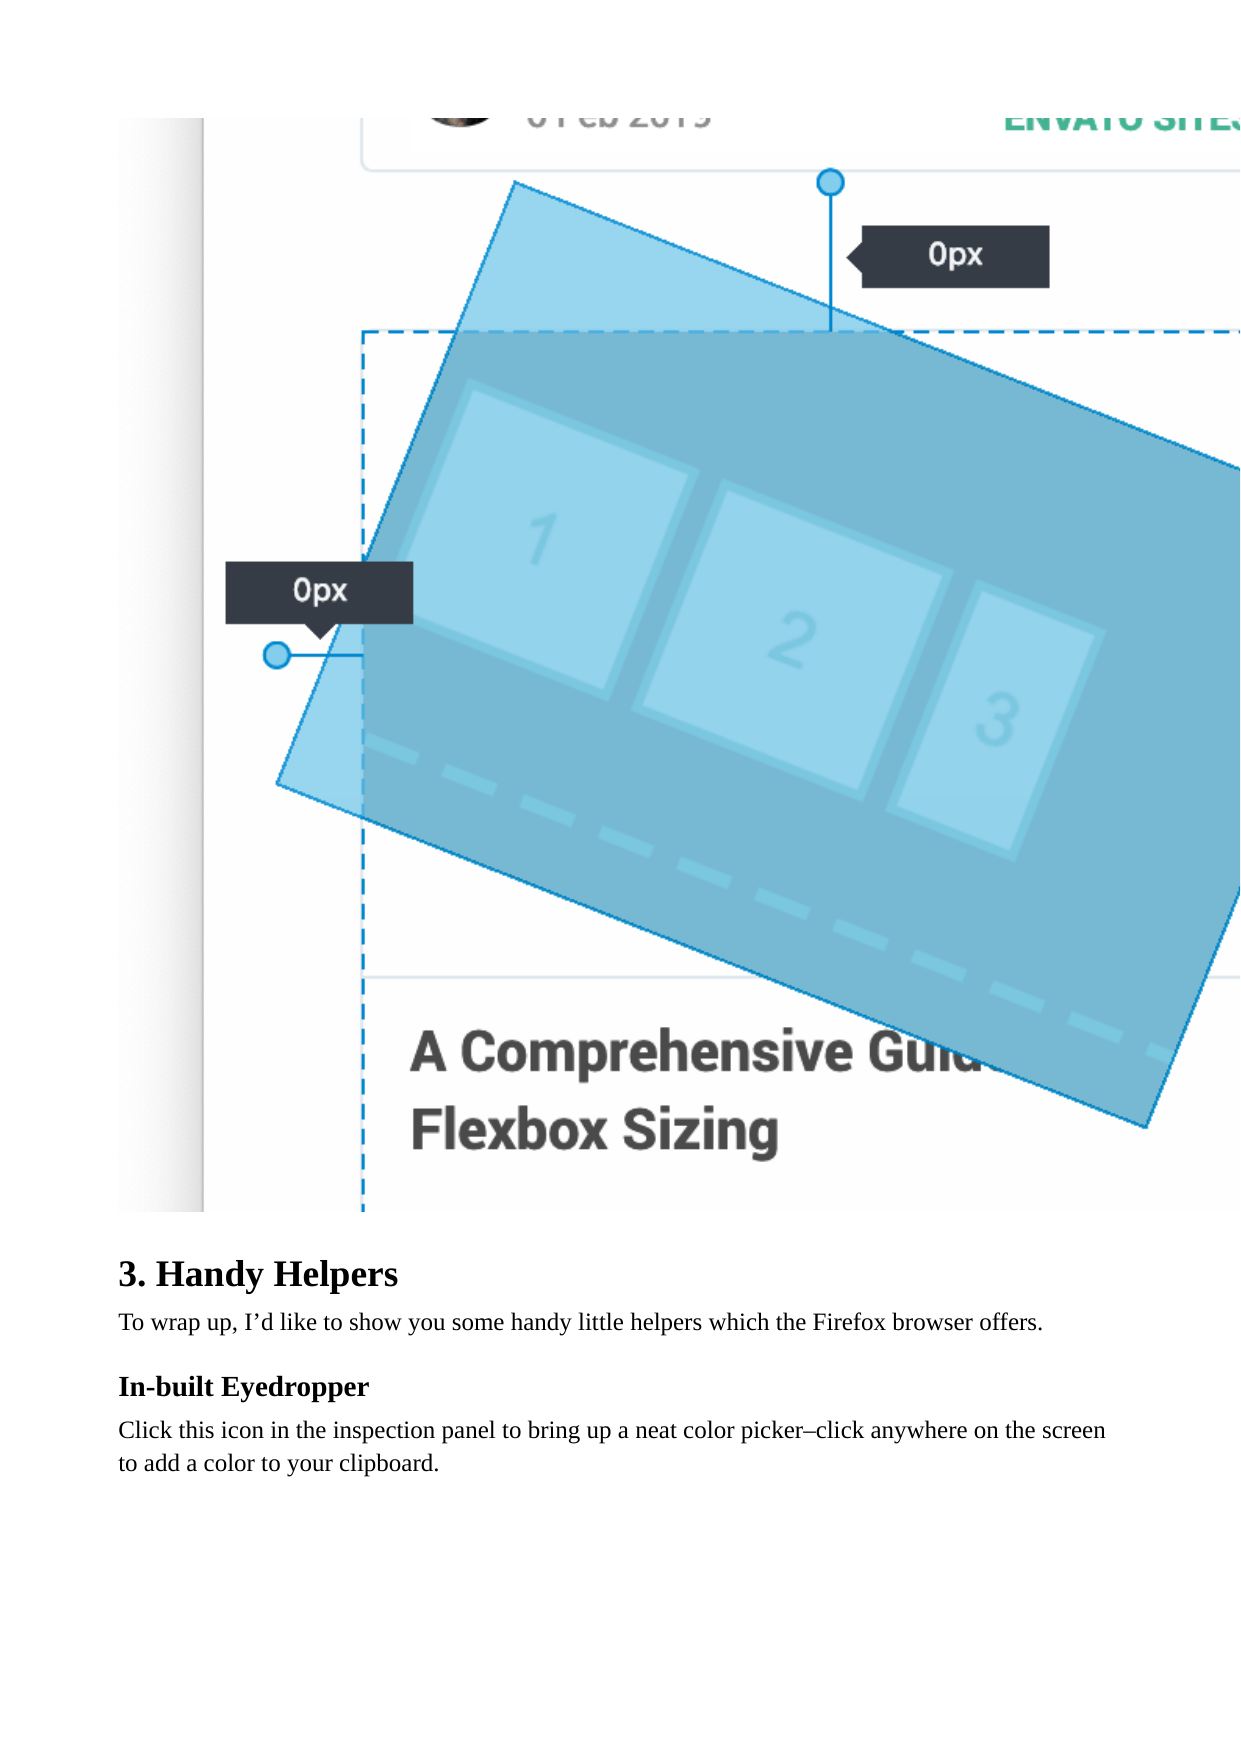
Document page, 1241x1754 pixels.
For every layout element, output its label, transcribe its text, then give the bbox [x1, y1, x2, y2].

text Click this icon in the inspection panel to bring up a neat color picker–click anywhere on the screen to add a color to your clipboard. [118, 1415, 1122, 1477]
subtitle In-built Eyedropper [118, 1369, 1122, 1403]
picture [118, 118, 1241, 1212]
subtitle 3. Handy Helpers [118, 1252, 1122, 1295]
text To wrap up, I’d like to show you some handy little helpers which the Firefox browser offers. [118, 1307, 1122, 1336]
